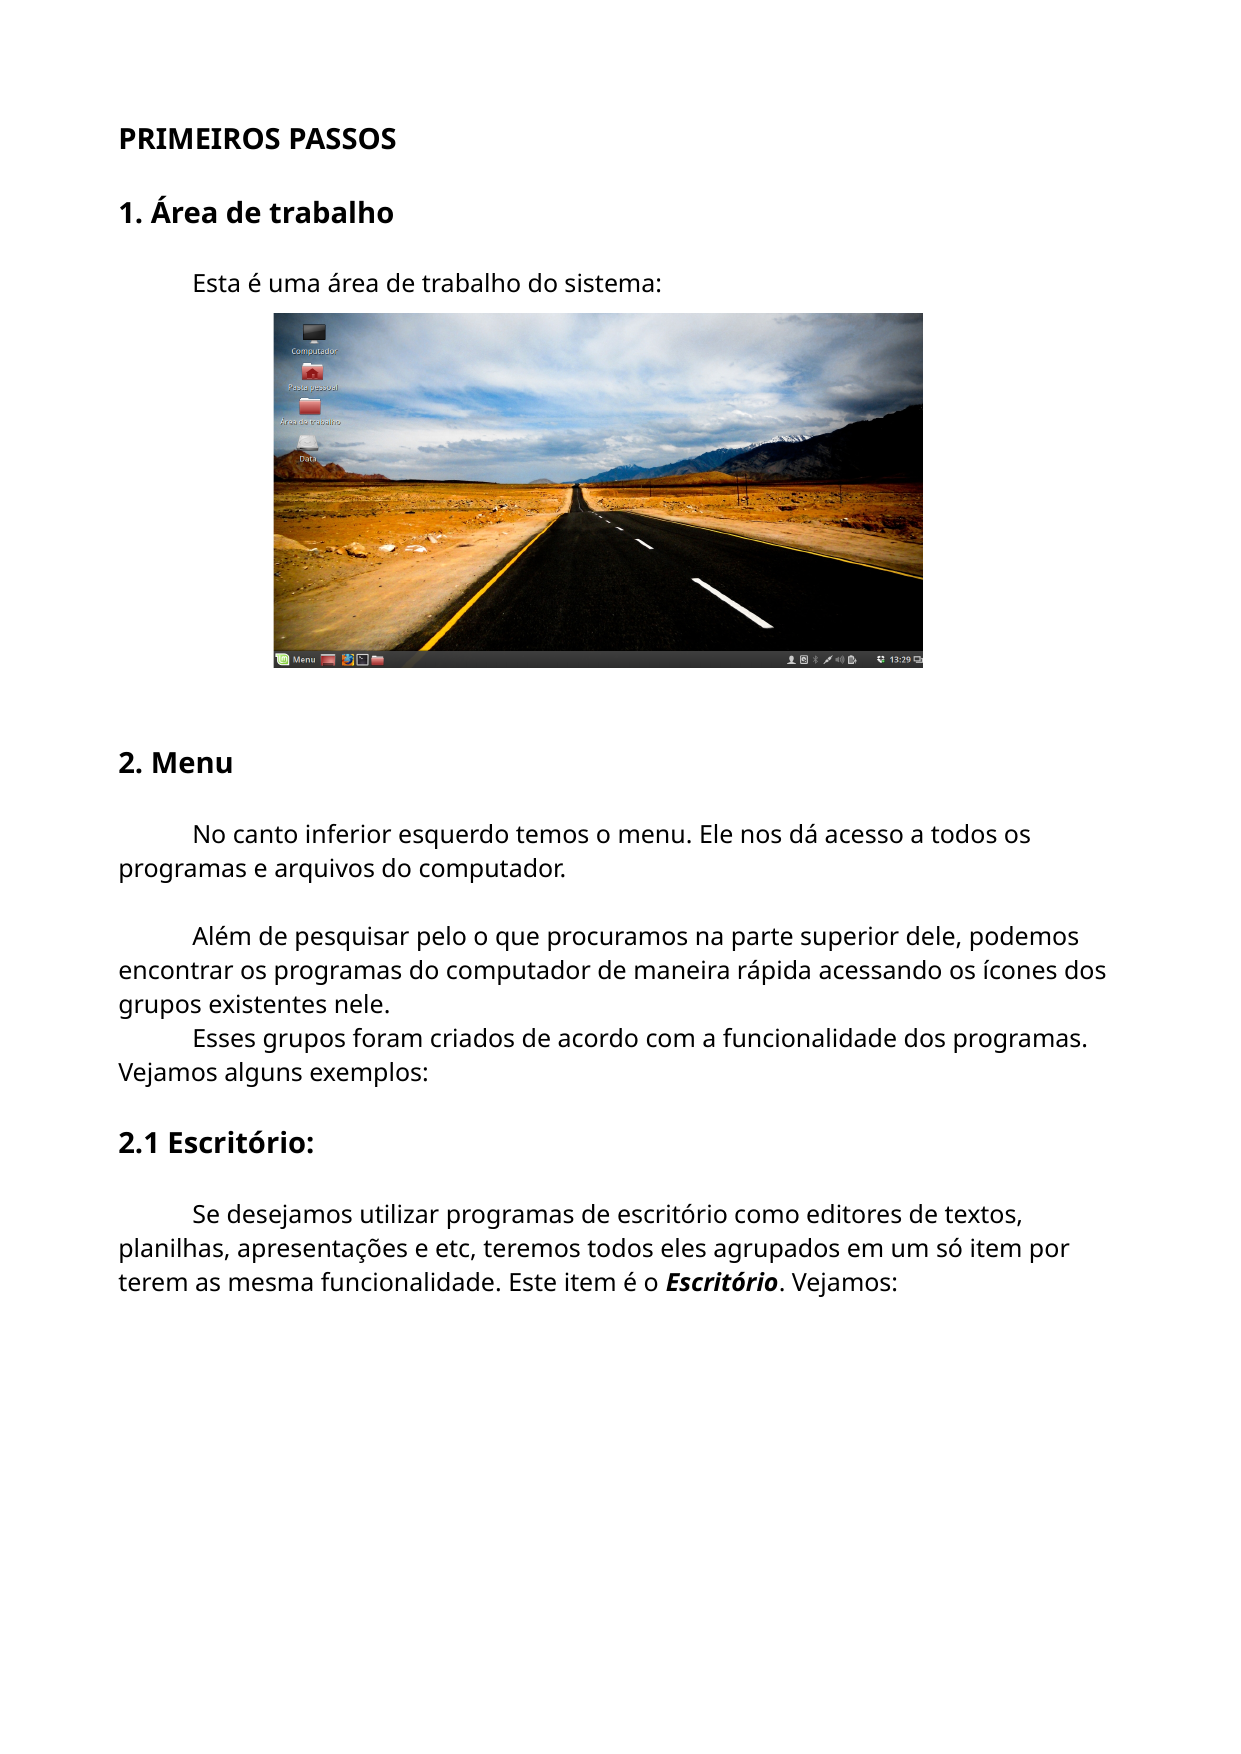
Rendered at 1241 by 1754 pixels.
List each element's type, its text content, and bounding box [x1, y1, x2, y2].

text Esta é uma área de trabalho do sistema: [118, 266, 1122, 300]
text 1. Área de trabalho [118, 192, 1122, 232]
picture [273, 313, 923, 668]
text No canto inferior esquerdo temos o menu. Ele nos dá acesso a todos os programas e arquivos do computador. [118, 816, 1122, 884]
text 2. Menu [118, 742, 1122, 782]
text 2.1 Escritório: [118, 1123, 1122, 1162]
text Se desejamos utilizar programas de escritório como editores de textos, planilhas, apresentações e etc, teremos todos eles agrupados em um só item por terem as mesma funcionalidade. Este item é o Escritório. Vejamos: [118, 1197, 1122, 1299]
text Esses grupos foram criados de acordo com a funcionalidade dos programas. Vejamos alguns exemplos: [118, 1021, 1122, 1089]
text PRIMEIROS PASSOS [118, 118, 1122, 158]
text Além de pesquisar pelo o que procuramos na parte superior dele, podemos encontrar os programas do computador de maneira rápida acessando os ícones dos grupos existentes nele. [118, 918, 1122, 1021]
